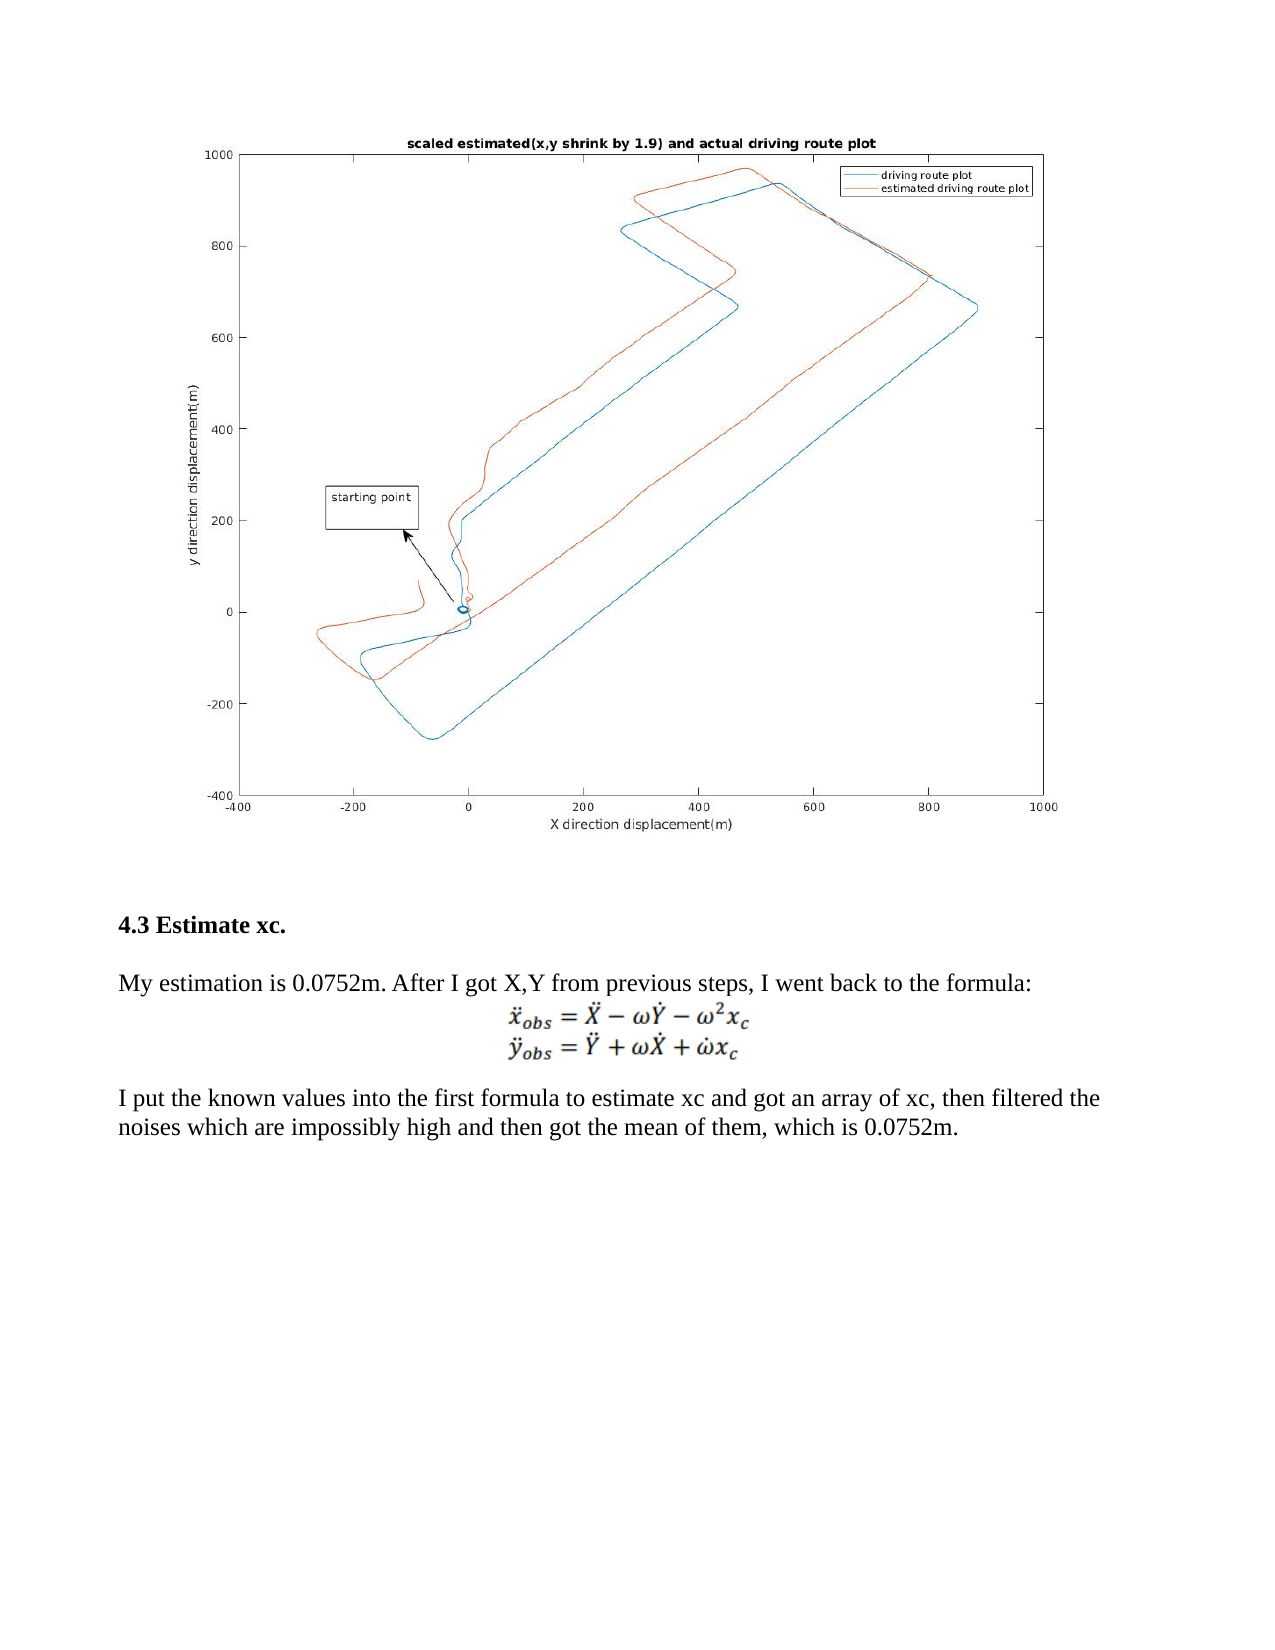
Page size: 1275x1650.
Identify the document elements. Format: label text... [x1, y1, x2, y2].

text My estimation is 0.0752m. After I got X,Y from previous steps, I went back to the formula: [118, 968, 1157, 997]
text 4.3 Estimate xc. [118, 910, 1157, 939]
text I put the known values into the first formula to estimate xc and got an array of xc, then filtered the noises which are impossibly high and then got the mean of them, which is 0.0752m. [118, 1083, 1157, 1140]
picture [103, 95, 1142, 882]
picture [486, 996, 789, 1071]
